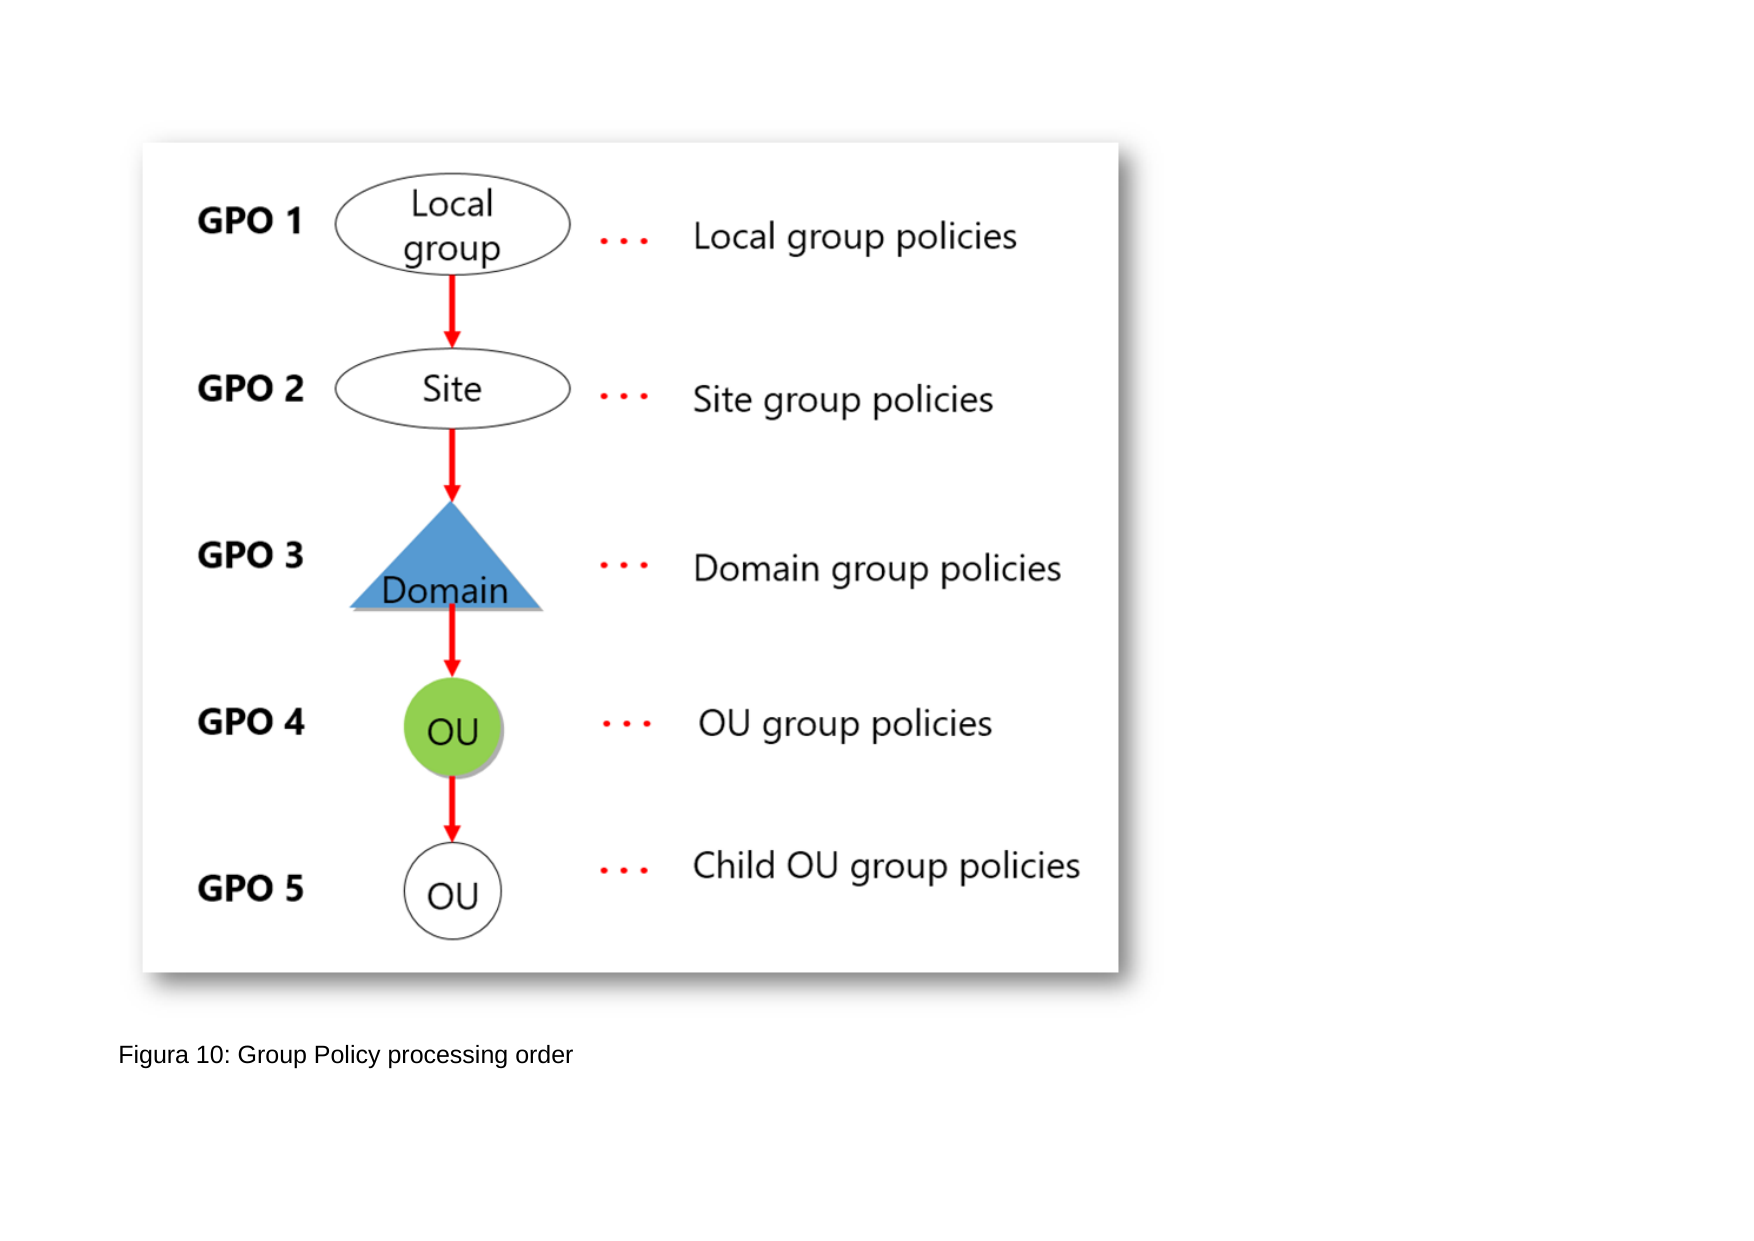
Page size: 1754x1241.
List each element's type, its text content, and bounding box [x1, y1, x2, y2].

picture [118, 118, 1168, 1022]
text Figura 10: Group Policy processing order [118, 1041, 1636, 1069]
